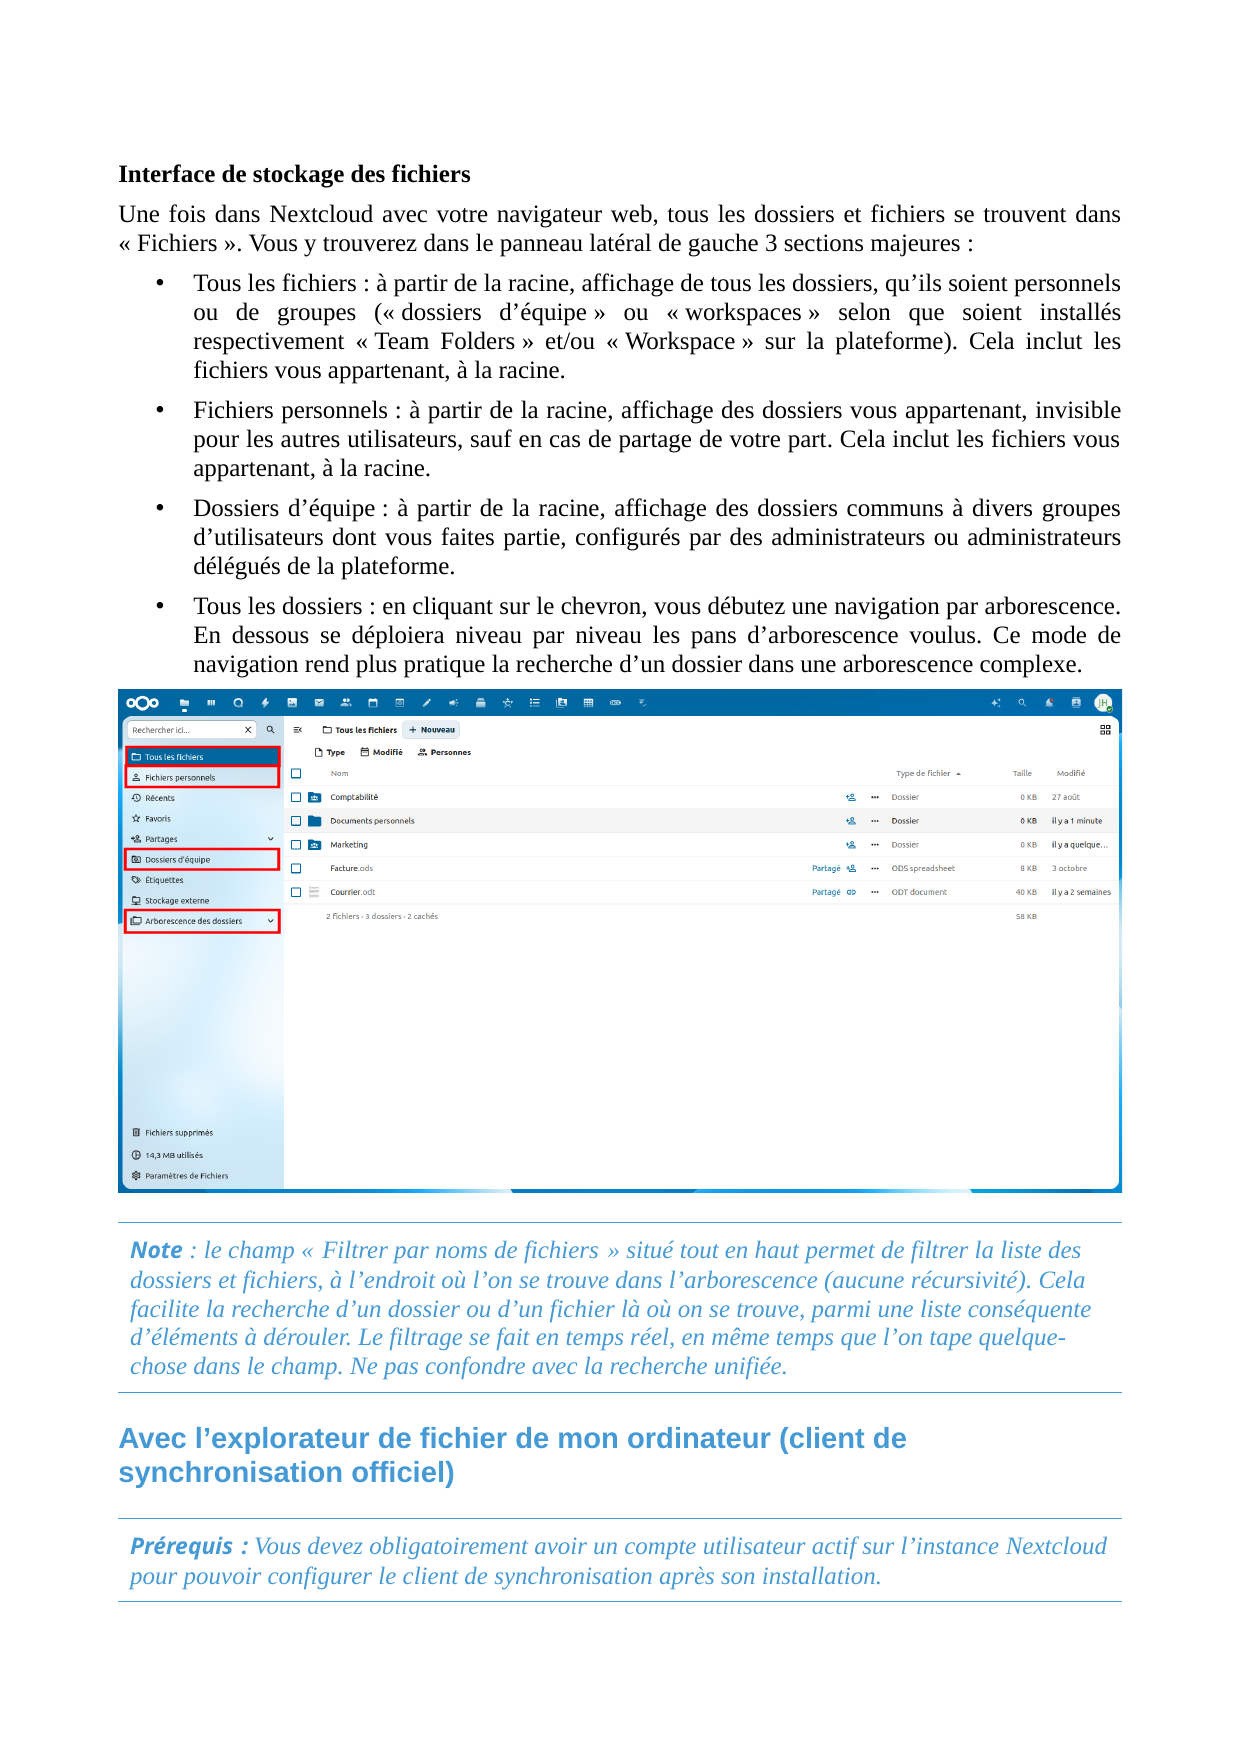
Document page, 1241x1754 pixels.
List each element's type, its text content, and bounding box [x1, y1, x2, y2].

text Interface de stockage des fichiers [118, 159, 1122, 187]
text Une fois dans Nextcloud avec votre navigateur web, tous les dossiers et fichiers se trouvent dans « Fichiers ». Vous y trouverez dans le panneau latéral de gauche 3 sections majeures : [118, 199, 1122, 257]
text Prérequis : Vous devez obligatoirement avoir un compte utilisateur actif sur l’instance Nextcloud pour pouvoir configurer le client de synchronisation après son installation. [118, 1519, 1122, 1601]
list Tous les fichiers : à partir de la racine, affichage de tous les dossiers, qu’ils soient personnels ou de groupes (« dossiers d’équipe » ou « workspaces » selon que soient installés respectivement « Team Folders » et/ou « Workspace » sur la plateforme). Cela inclut les fichiers vous appartenant, à la racine. [156, 268, 1122, 383]
subtitle Avec l’explorateur de fichier de mon ordinateur (client de synchronisation officiel) [118, 1421, 1122, 1488]
text Note : le champ « Filtrer par noms de fichiers » situé tout en haut permet de filtrer la liste des dossiers et fichiers, à l’endroit où l’on se trouve dans l’arborescence (aucune récursivité). Cela facilite la recherche d’un dossier ou d’un fichier là où on se trouve, parmi une liste conséquente d’éléments à dérouler. Le filtrage se fait en temps réel, en même temps que l’on tape quelque-chose dans le champ. Ne pas confondre avec la recherche unifiée. [118, 1223, 1122, 1392]
list Fichiers personnels : à partir de la racine, affichage des dossiers vous appartenant, invisible pour les autres utilisateurs, sauf en cas de partage de votre part. Cela inclut les fichiers vous appartenant, à la racine. [156, 395, 1122, 481]
list Tous les dossiers : en cliquant sur le chevron, vous débutez une navigation par arborescence. En dessous se déploiera niveau par niveau les pans d’arborescence voulus. Ce mode de navigation rend plus pratique la recherche d’un dossier dans une arborescence complexe. [156, 591, 1122, 677]
list Dossiers d’équipe : à partir de la racine, affichage des dossiers communs à divers groupes d’utilisateurs dont vous faites partie, configurés par des administrateurs ou administrateurs délégués de la plateforme. [156, 493, 1122, 579]
picture [118, 689, 1123, 1193]
